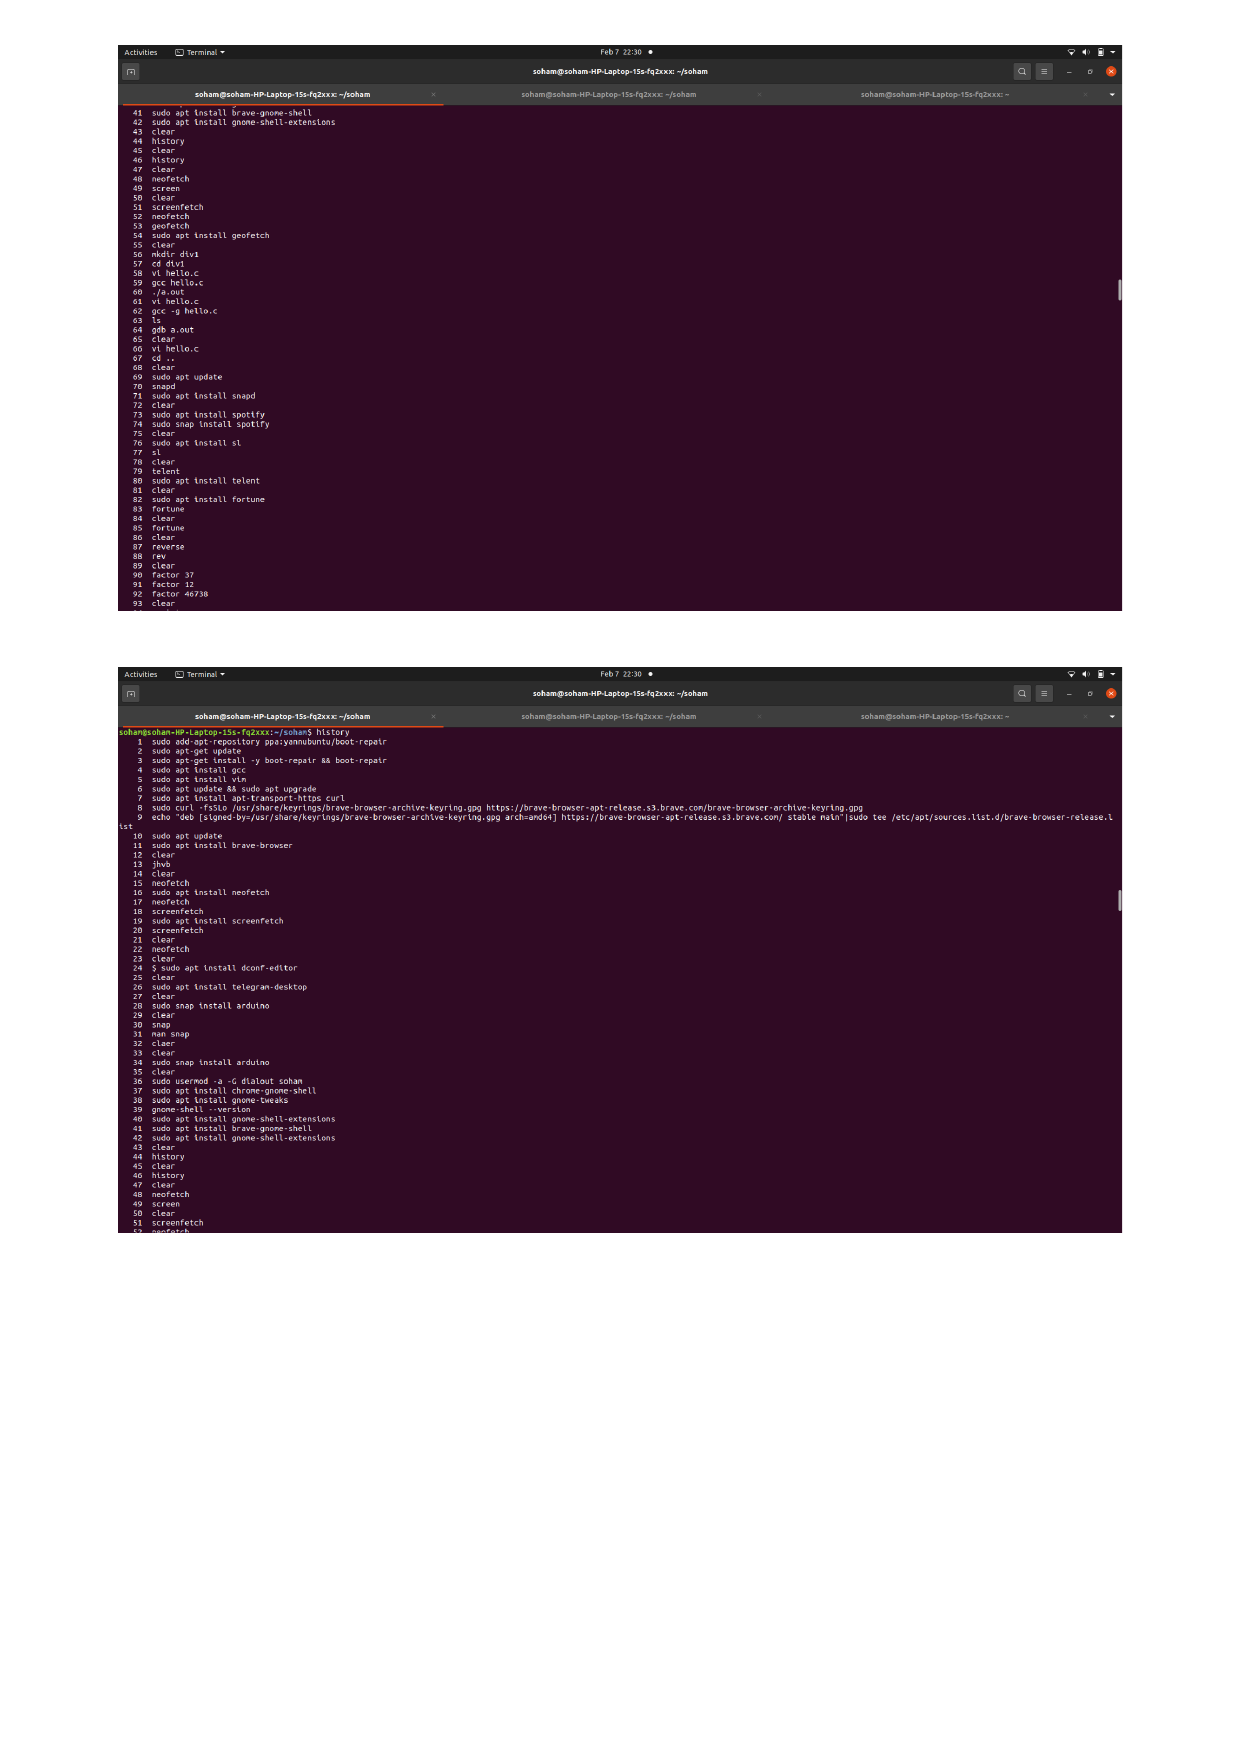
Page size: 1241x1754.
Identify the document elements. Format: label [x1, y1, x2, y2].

picture [118, 45, 1123, 611]
picture [118, 667, 1123, 1233]
